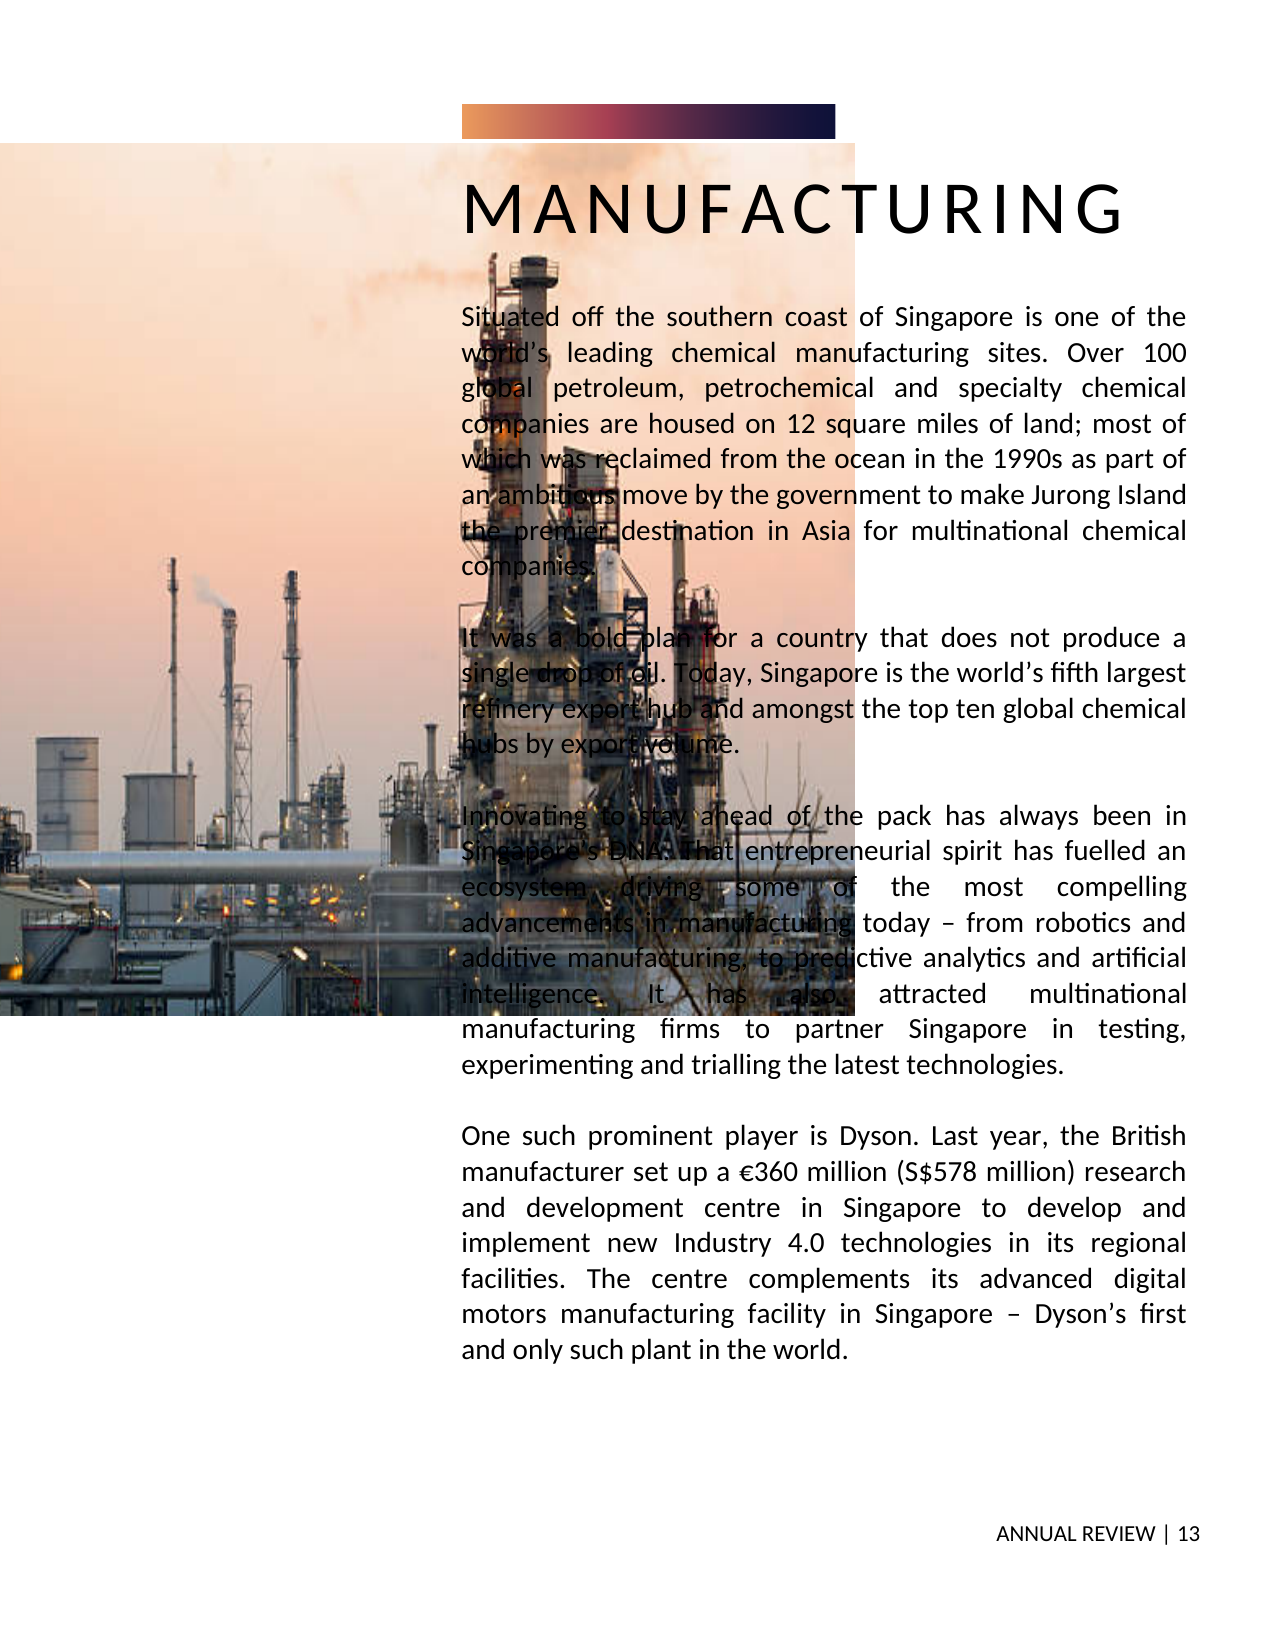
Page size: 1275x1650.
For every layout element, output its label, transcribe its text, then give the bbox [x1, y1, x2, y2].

table_header [75, 1016, 450, 1504]
table_cell Situated off the southern coast of Singapore is one of the world’s leading chemical manufacturing sites. Over 100 global petroleum, petrochemical and specialty chemical companies are housed on 12 square miles of land; most of which was reclaimed from the ocean in the 1990s as part of an ambitious move by the government to make Jurong Island the premier destination in Asia for multinational chemical companies. It was a bold plan for a country that does not produce a single drop of oil. Today, Singapore is the world’s fifth largest refinery export hub and amongst the top ten global chemical hubs by export volume. Innovating to stay ahead of the pack has always been in Singapore’s DNA. That entrepreneurial spirit has fuelled an ecosystem driving some of the most compelling advancements in manufacturing today – from robotics and additive manufacturing, to predictive analytics and artificial intelligence. It has also attracted multinational manufacturing firms to partner Singapore in testing, experimenting and trialling the latest technologies. One such prominent player is Dyson. Last year, the British manufacturer set up a €360 million (S$578 million) research and development centre in Singapore to develop and implement new Industry 4.0 technologies in its regional facilities. The centre complements its advanced digital motors manufacturing facility in Singapore – Dyson’s first and only such plant in the world. [450, 298, 1199, 1504]
table_header [450, 103, 1199, 148]
table_header [75, 103, 450, 143]
table_cell MANUFACTURING [855, 148, 1199, 298]
